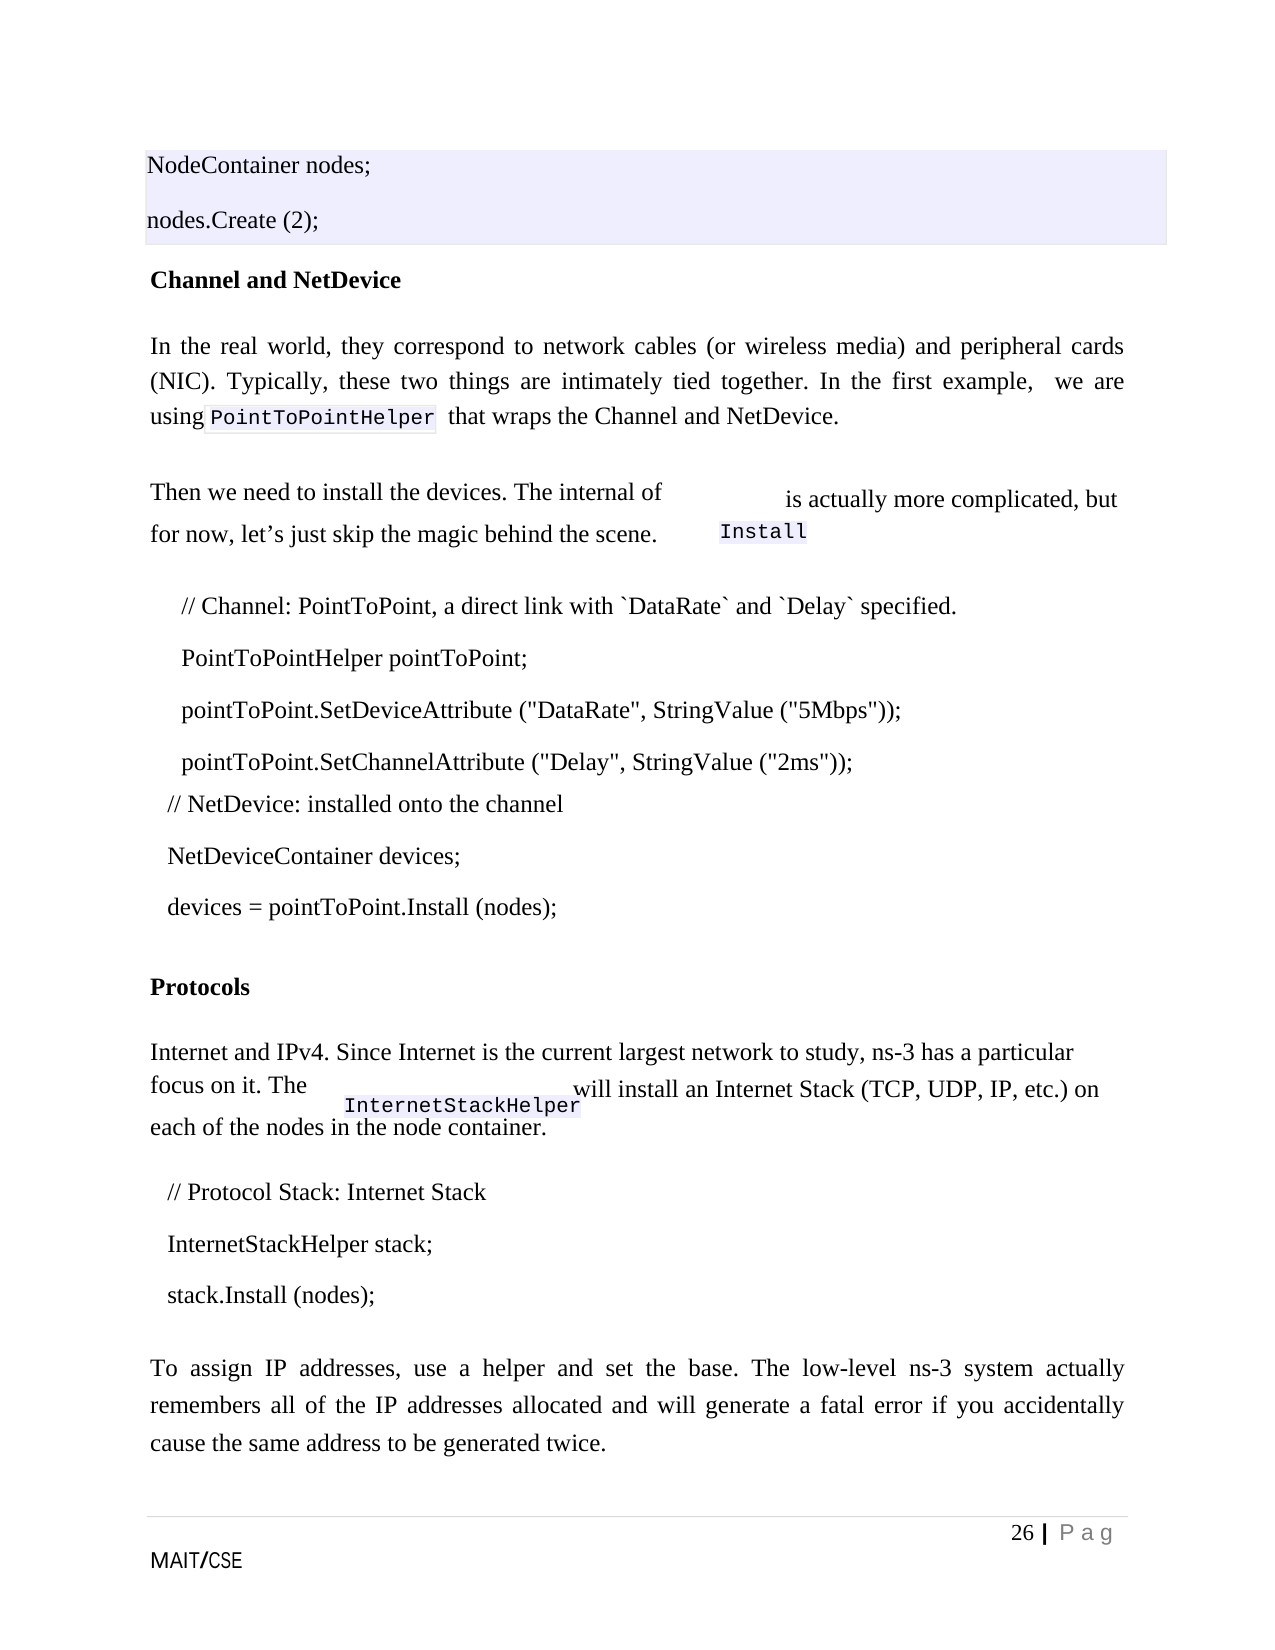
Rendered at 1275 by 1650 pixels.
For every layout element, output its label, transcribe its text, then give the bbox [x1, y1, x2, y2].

text // Protocol Stack: Internet Stack InternetStackHelper stack; [167, 1177, 490, 1258]
text pointToPoint.SetChannelAttribute ("Delay", StringValue ("2ms")); [181, 747, 1179, 776]
text Install [719, 521, 861, 544]
text In the real world, they correspond to network cables (or wireless media) and peripheral cards (NIC). Typically, these two things are intimately tied together. In the first example, we are using PointToPointHelper that wraps the Channel and NetDevice. [150, 331, 1125, 430]
text stack.Install (nodes); [167, 1281, 1166, 1309]
text // NetDevice: installed onto the channel NetDeviceContainer devices; [167, 789, 567, 870]
text To assign IP addresses, use a helper and set the base. The low-level ns-3 system actually remembers all of the IP addresses allocated and will generate a fatal error if you accidentally cause the same address to be generated twice. [150, 1353, 1126, 1457]
text focus on it. The [150, 1070, 547, 1099]
text Internet and IPv4. Since Internet is the current largest network to study, ns-3 has a particular [150, 1037, 1212, 1066]
text each of the nodes in the node container. [150, 1112, 547, 1141]
text pointToPoint.SetDeviceAttribute ("DataRate", StringValue ("5Mbps")); [181, 695, 1179, 724]
text is actually more complicated, but [785, 484, 1212, 512]
subtitle Protocols [150, 972, 1212, 1001]
text // Channel: PointToPoint, a direct link with `DataRate` and `Delay` specified. PointToPointHelper pointToPoint; [181, 591, 961, 672]
subtitle Channel and NetDevice [150, 266, 1212, 294]
text devices = pointToPoint.Install (nodes); [167, 893, 1166, 922]
text InternetStackHelper [343, 1095, 625, 1118]
text will install an Internet Stack (TCP, UDP, IP, etc.) on [573, 1074, 1212, 1103]
text Then we need to install the devices. The internal of for now, let’s just skip the magic behind the scene. [150, 477, 682, 548]
